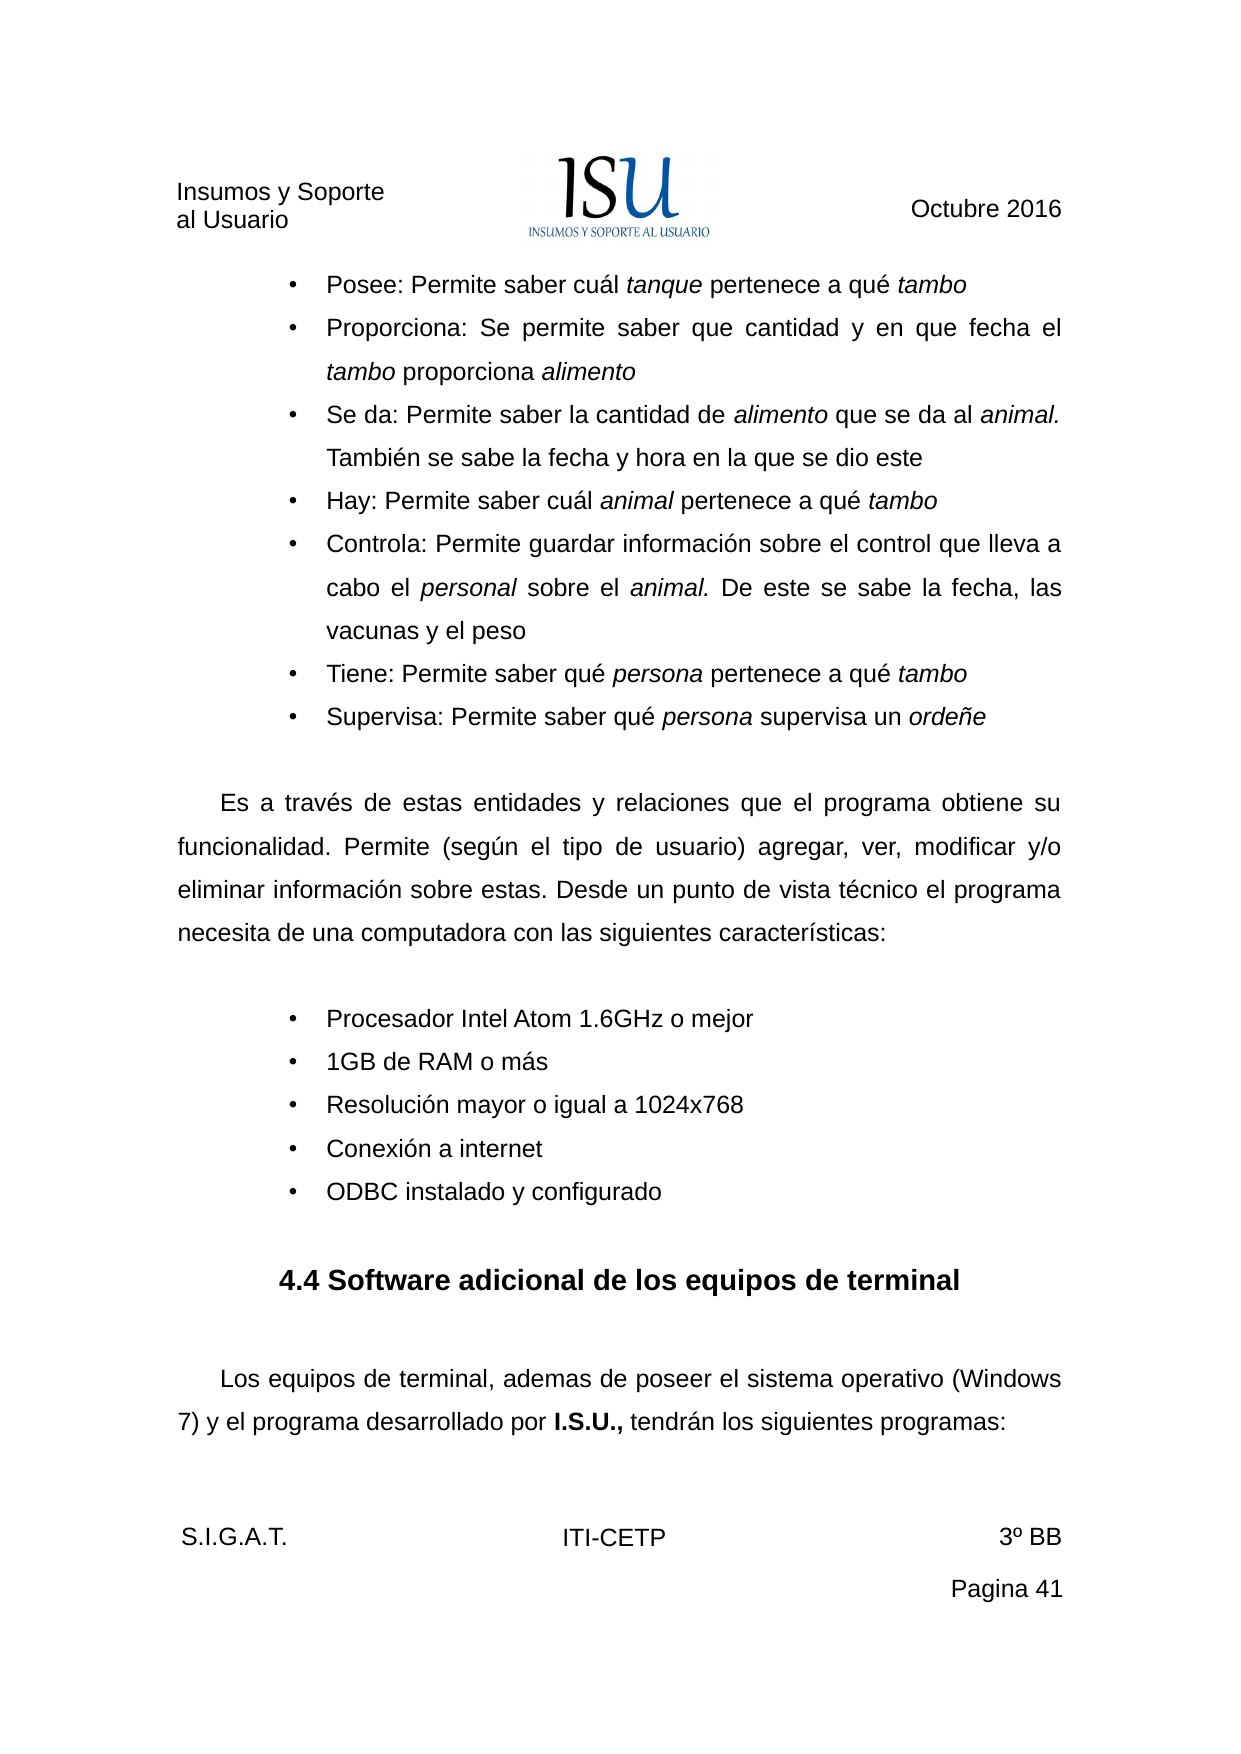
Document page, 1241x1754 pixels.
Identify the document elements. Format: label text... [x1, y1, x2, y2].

list Supervisa: Permite saber qué persona supervisa un ordeñe [288, 702, 1063, 731]
list 1GB de RAM o más [288, 1047, 1063, 1076]
picture [517, 138, 723, 252]
list Conexión a internet [288, 1134, 1063, 1163]
text Es a través de estas entidades y relaciones que el programa obtiene su funcionalidad. Permite (según el tipo de usuario) agregar, ver, modificar y/o eliminar información sobre estas. Desde un punto de vista técnico el programa necesita de una computadora con las siguientes características: [177, 788, 1063, 947]
list Controla: Permite guardar información sobre el control que lleva a cabo el personal sobre el animal. De este se sabe la fecha, las vacunas y el peso [288, 529, 1063, 644]
list Se da: Permite saber la cantidad de alimento que se da al animal. También se sabe la fecha y hora en la que se dio este [288, 400, 1063, 472]
text Los equipos de terminal, ademas de poseer el sistema operativo (Windows 7) y el programa desarrollado por I.S.U., tendrán los siguientes programas: [177, 1364, 1063, 1436]
text 4.4 Software adicional de los equipos de terminal [177, 1263, 1063, 1297]
list Posee: Permite saber cuál tanque pertenece a qué tambo [288, 270, 1063, 299]
list Hay: Permite saber cuál animal pertenece a qué tambo [288, 486, 1063, 515]
list Resolución mayor o igual a 1024x768 [288, 1091, 1063, 1119]
list Proporciona: Se permite saber que cantidad y en que fecha el tambo proporciona alimento [288, 313, 1063, 385]
list ODBC instalado y configurado [288, 1177, 1063, 1206]
list Tiene: Permite saber qué persona pertenece a qué tambo [288, 659, 1063, 688]
list Procesador Intel Atom 1.6GHz o mejor [288, 1004, 1063, 1033]
